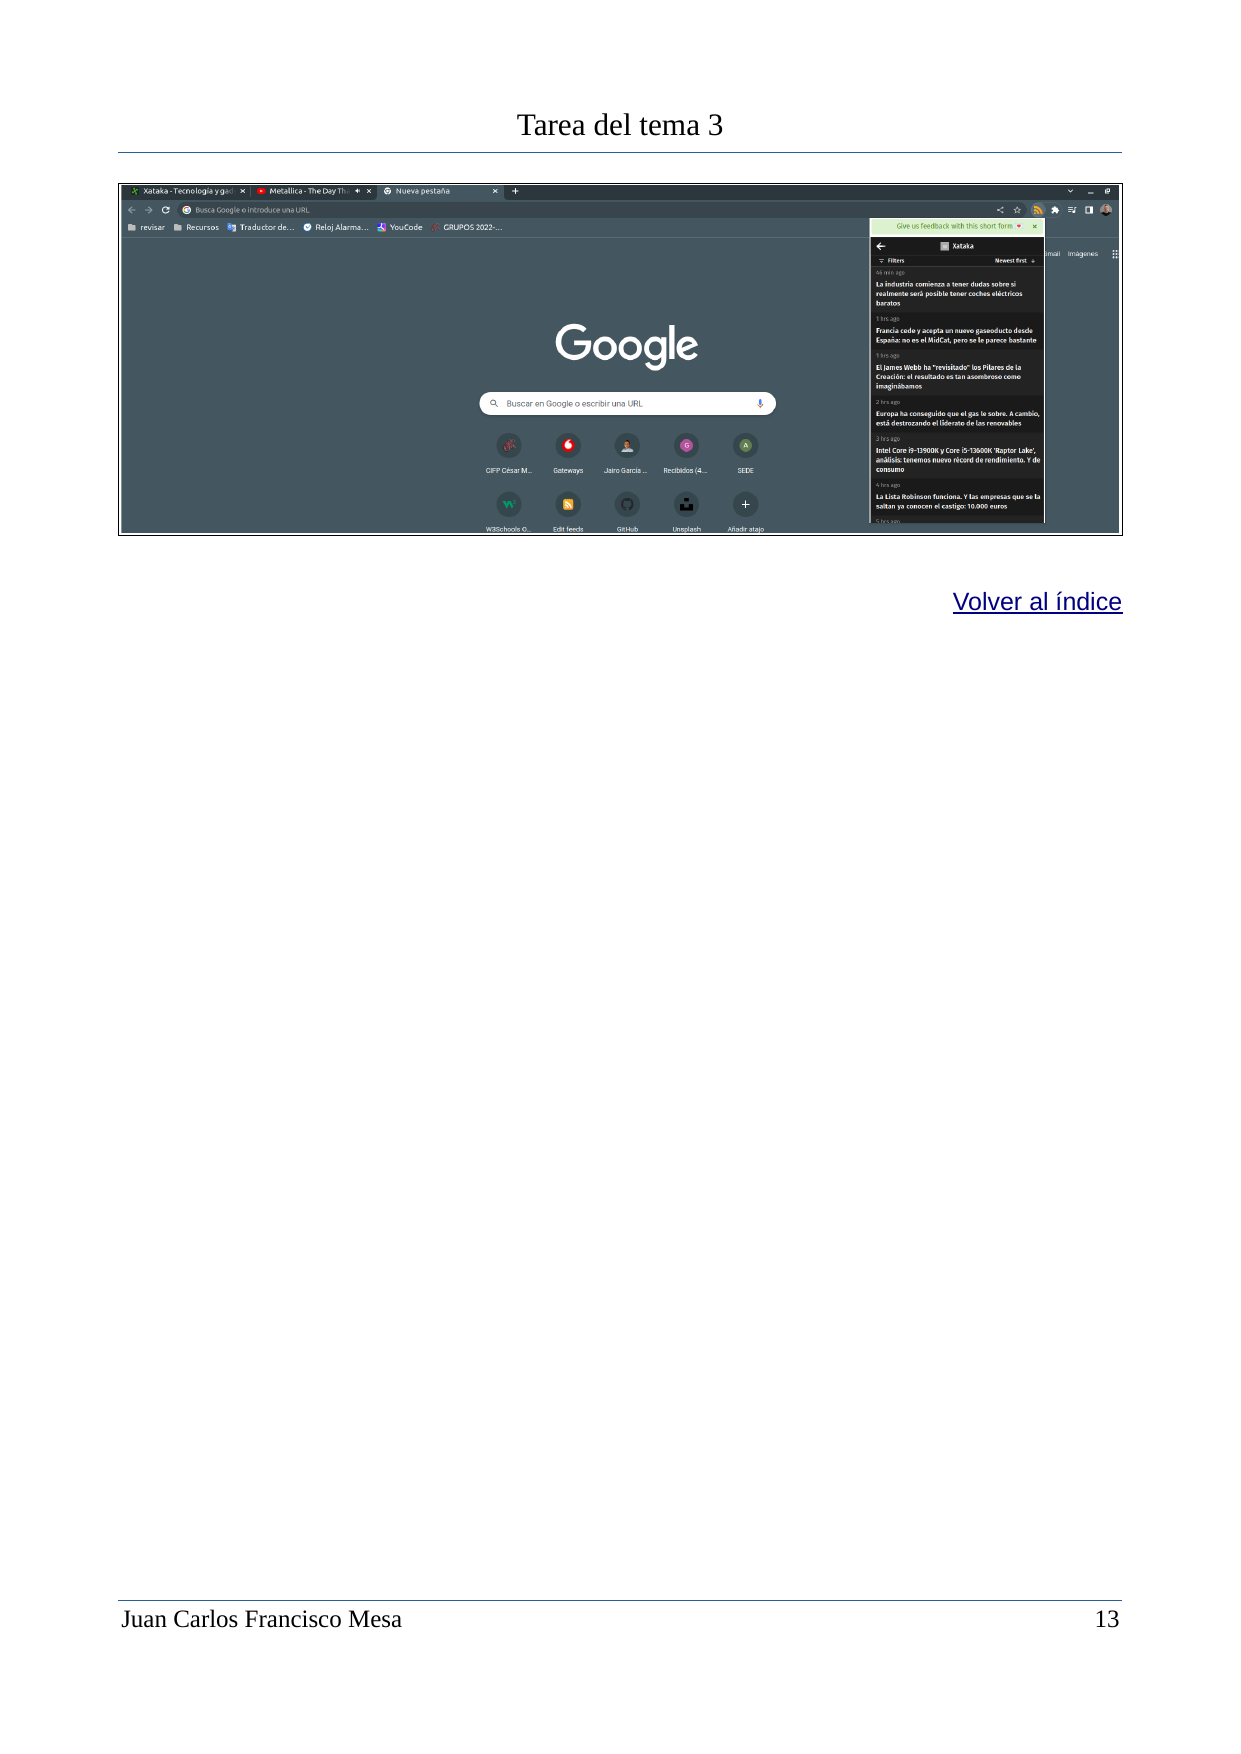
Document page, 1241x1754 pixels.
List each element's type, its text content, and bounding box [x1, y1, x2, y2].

text Volver al índice [118, 587, 1122, 616]
picture [121, 185, 1119, 533]
